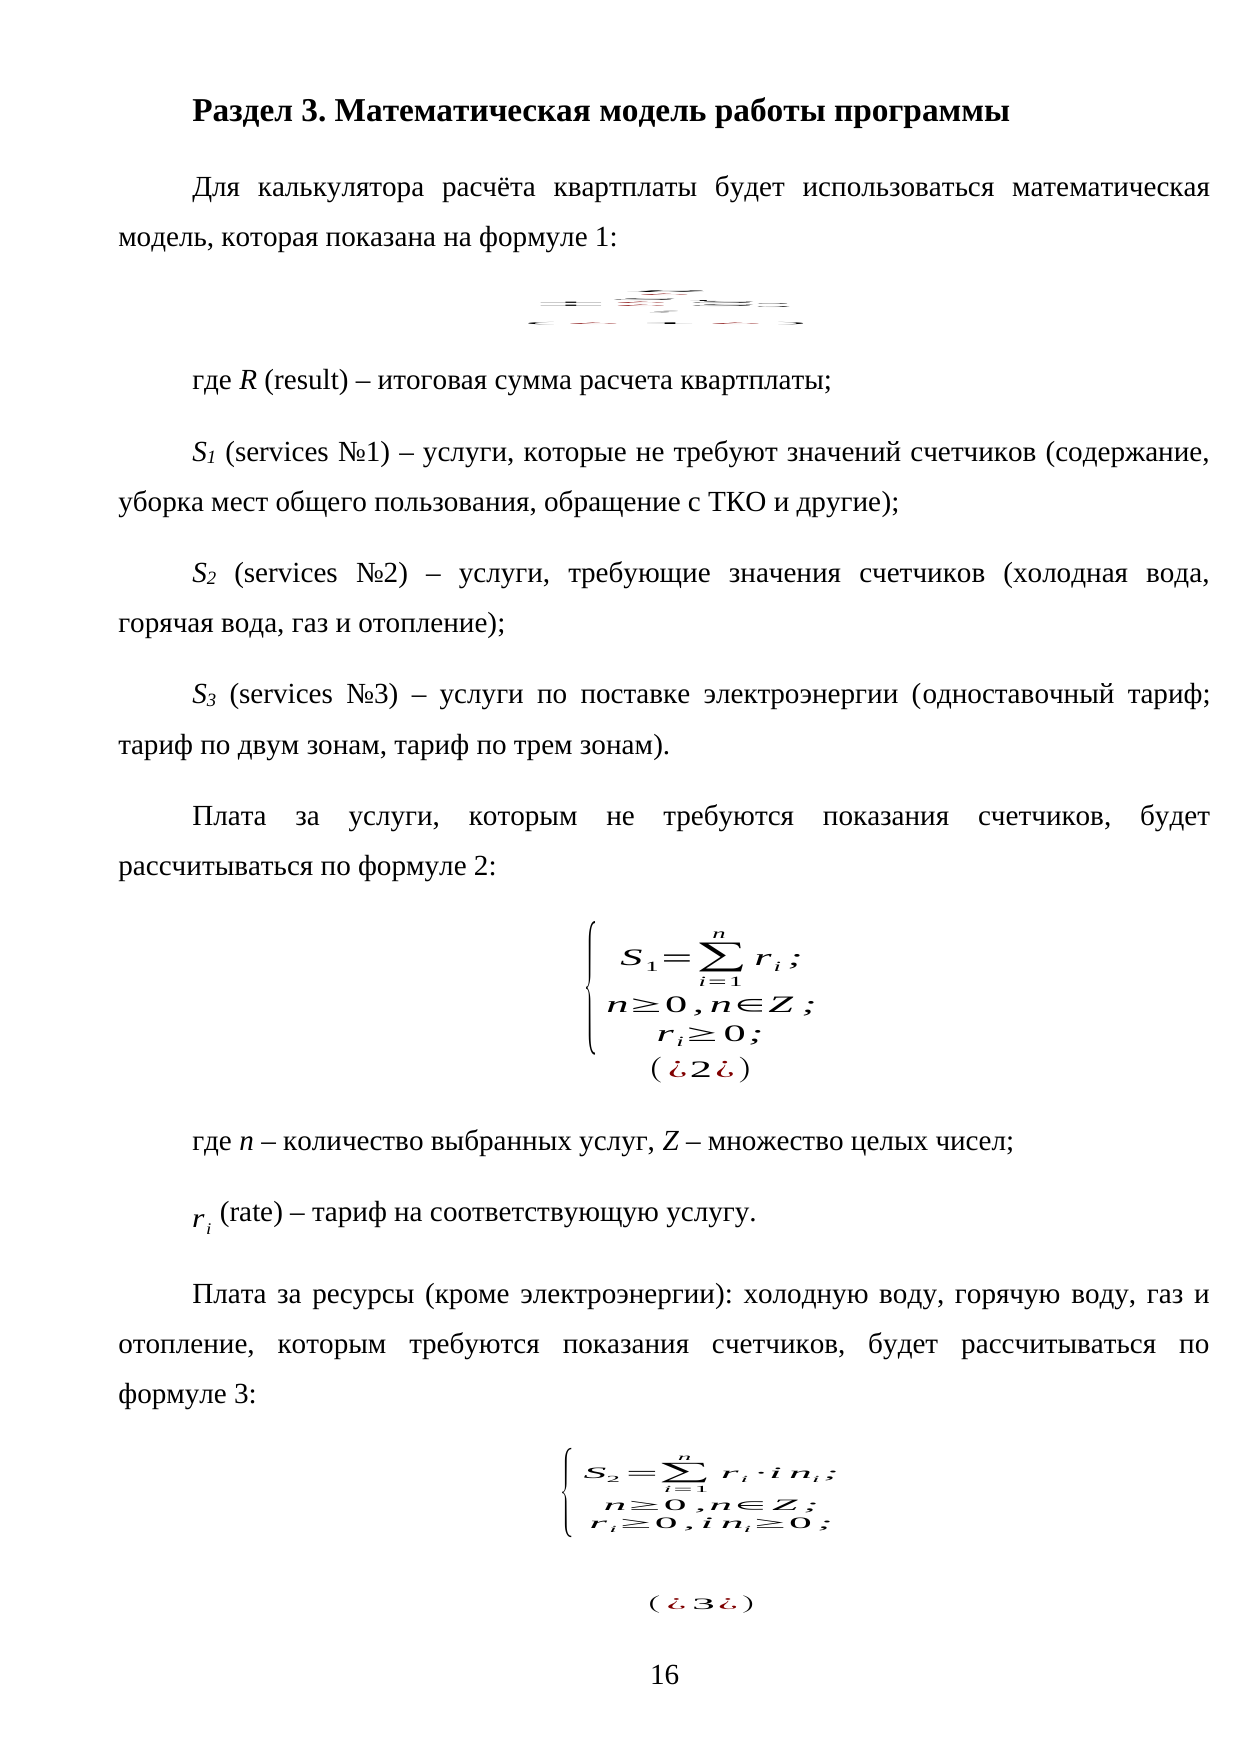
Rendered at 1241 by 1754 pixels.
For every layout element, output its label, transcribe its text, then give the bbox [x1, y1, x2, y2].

text S1 (services №1) – услуги, которые не требуют значений счетчиков (содержание, уборка мест общего пользования, обращение с ТКО и другие); [118, 434, 1211, 517]
text S3 (services №3) – услуги по поставке электроэнергии (одноставочный тариф; тариф по двум зонам, тариф по трем зонам). [118, 677, 1211, 760]
text Для калькулятора расчёта квартплаты будет использоваться математическая модель, которая показана на формуле 1: [118, 169, 1211, 253]
text S2 (services №2) – услуги, требующие значения счетчиков (холодная вода, горячая вода, газ и отопление); [118, 555, 1211, 639]
text Плата за услуги, которым не требуются показания счетчиков, будет рассчитываться по формуле 2: [118, 798, 1211, 882]
text где R (result) – итоговая сумма расчета квартплаты; [118, 362, 1211, 396]
text (rate) – тариф на соответствующую услугу. [118, 1194, 1211, 1238]
subtitle Раздел 3. Математическая модель работы программы [118, 91, 1211, 129]
text где n – количество выбранных услуг, Z – множество целых чисел; [118, 1123, 1211, 1156]
text Плата за ресурсы (кроме электроэнергии): холодную воду, горячую воду, газ и отопление, которым требуются показания счетчиков, будет рассчитываться по формуле 3: [118, 1276, 1211, 1410]
